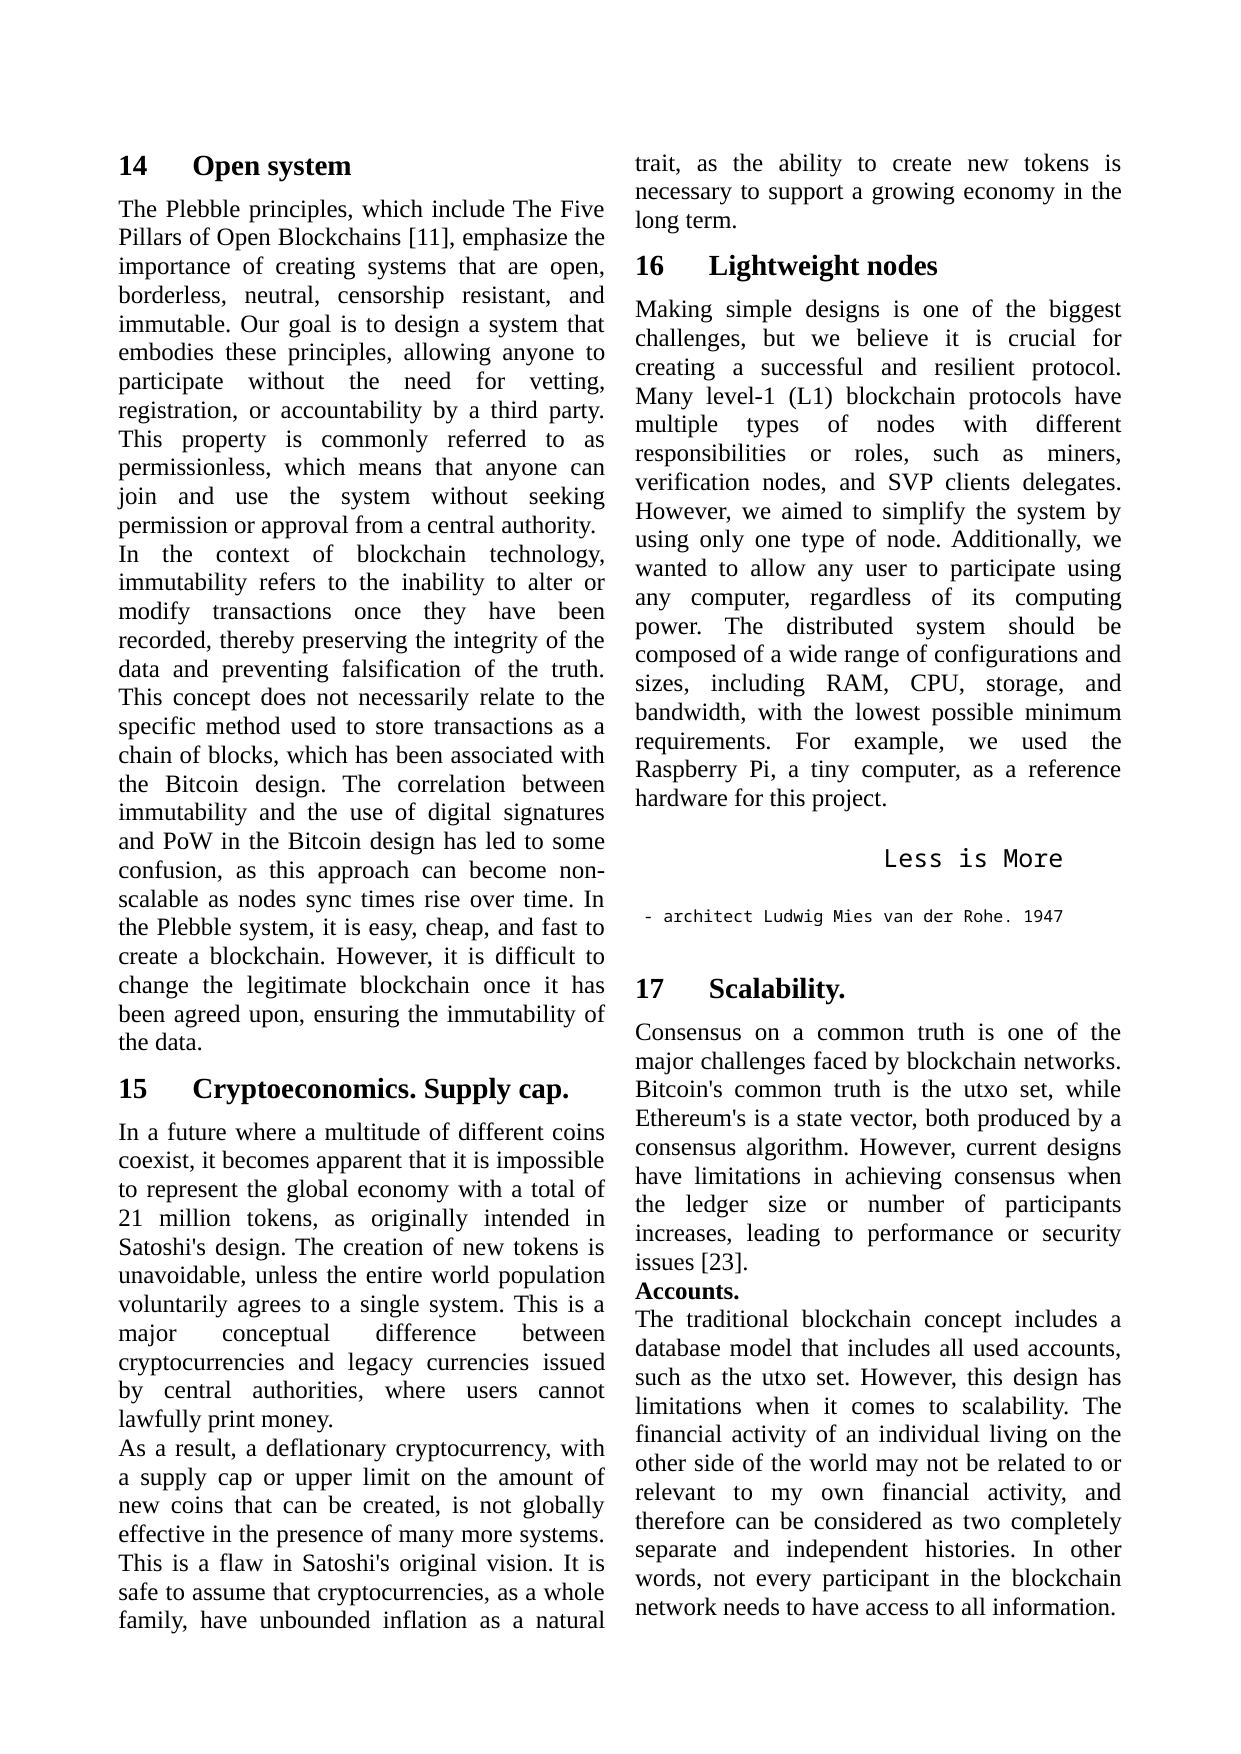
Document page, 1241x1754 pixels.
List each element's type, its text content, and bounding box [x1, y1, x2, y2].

subtitle Scalability. [635, 971, 1122, 1004]
text As a result, a deflationary cryptocurrency, with a supply cap or upper limit on the amount of new coins that can be created, is not globally effective in the presence of many more systems. This is a flaw in Satoshi's original vision. It is safe to assume that cryptocurrencies, as a whole family, have unbounded inflation as a natural [118, 1433, 605, 1634]
subtitle Cryptoeconomics. Supply cap. [118, 1071, 605, 1104]
text Consensus on a common truth is one of the major challenges faced by blockchain networks. Bitcoin's common truth is the utxo set, while Ethereum's is a state vector, both produced by a consensus algorithm. However, current designs have limitations in achieving consensus when the ledger size or number of participants increases, leading to performance or security issues [23]. [635, 1017, 1122, 1276]
text Less is More [635, 841, 1063, 875]
text Accounts. [635, 1276, 1122, 1304]
text The Plebble principles, which include The Five Pillars of Open Blockchains [11], emphasize the importance of creating systems that are open, borderless, neutral, censorship resistant, and immutable. Our goal is to design a system that embodies these principles, allowing anyone to participate without the need for vetting, registration, or accountability by a third party. This property is commonly referred to as permissionless, which means that anyone can join and use the system without seeking permission or approval from a central authority. [118, 194, 605, 539]
subtitle Open system [118, 148, 605, 181]
text The traditional blockchain concept includes a database model that includes all used accounts, such as the utxo set. However, this design has limitations when it comes to scalability. The financial activity of an individual living on the other side of the world may not be related to or relevant to my own financial activity, and therefore can be considered as two completely separate and independent histories. In other words, not every participant in the blockchain network needs to have access to all information. [635, 1304, 1122, 1621]
text In a future where a multitude of different coins coexist, it becomes apparent that it is impossible to represent the global economy with a total of 21 million tokens, as originally intended in Satoshi's design. The creation of new tokens is unavoidable, unless the entire world population voluntarily agrees to a single system. This is a major conceptual difference between cryptocurrencies and legacy currencies issued by central authorities, where users cannot lawfully print money. [118, 1117, 605, 1433]
text Making simple designs is one of the biggest challenges, but we believe it is crucial for creating a successful and resilient protocol. Many level-1 (L1) blockchain protocols have multiple types of nodes with different responsibilities or roles, such as miners, verification nodes, and SVP clients delegates. However, we aimed to simplify the system by using only one type of node. Additionally, we wanted to allow any user to participate using any computer, regardless of its computing power. The distributed system should be composed of a wide range of configurations and sizes, including RAM, CPU, storage, and bandwidth, with the lowest possible minimum requirements. For example, we used the Raspberry Pi, a tiny computer, as a reference hardware for this project. [635, 294, 1122, 812]
text trait, as the ability to create new tokens is necessary to support a growing economy in the long term. [635, 148, 1122, 234]
text In the context of blockchain technology, immutability refers to the inability to alter or modify transactions once they have been recorded, thereby preserving the integrity of the data and preventing falsification of the truth. This concept does not necessarily relate to the specific method used to store transactions as a chain of blocks, which has been associated with the Bitcoin design. The correlation between immutability and the use of digital signatures and PoW in the Bitcoin design has led to some confusion, as this approach can become non-scalable as nodes sync times rise over time. In the Plebble system, it is easy, cheap, and fast to create a blockchain. However, it is difficult to change the legitimate blockchain once it has been agreed upon, ensuring the immutability of the data. [118, 539, 605, 1056]
text - architect Ludwig Mies van der Rohe. 1947 [635, 904, 1063, 927]
subtitle Lightweight nodes [635, 248, 1122, 282]
